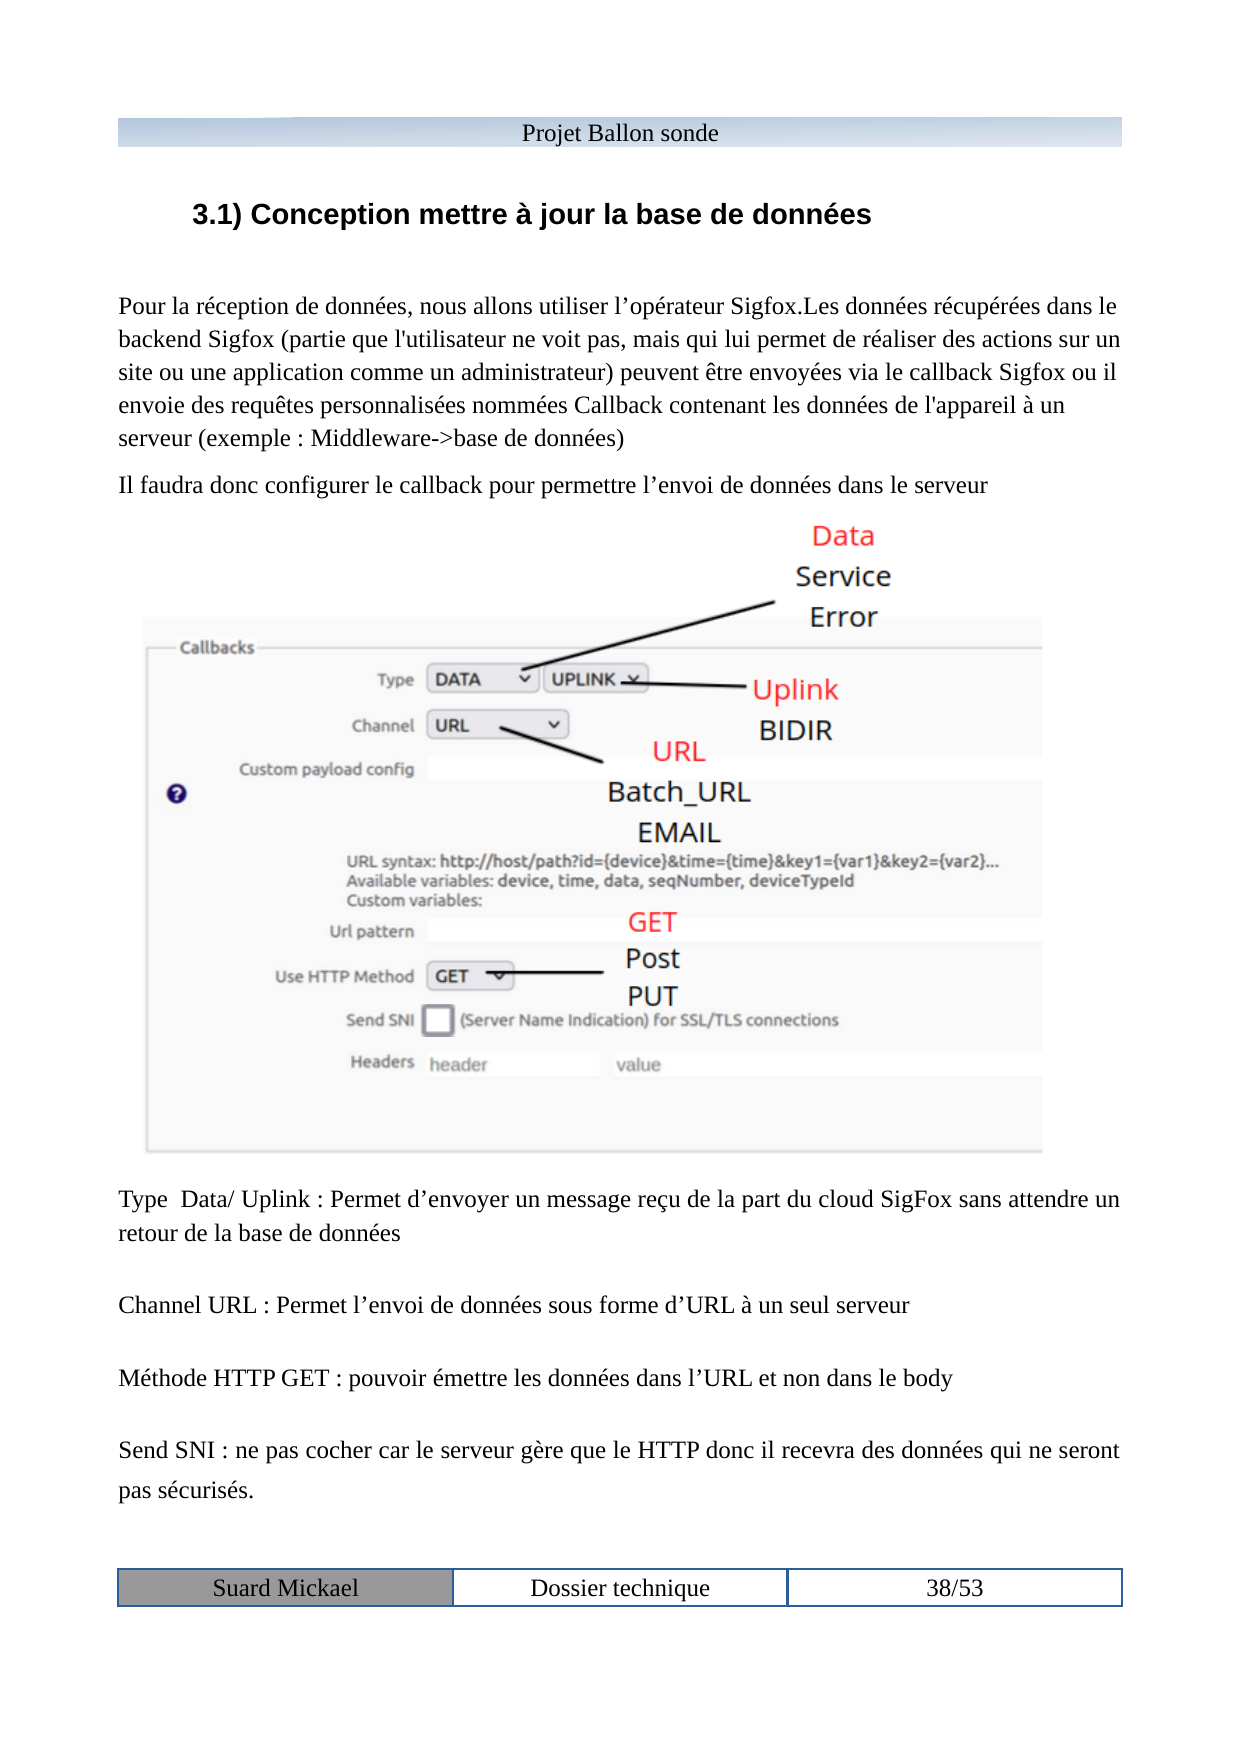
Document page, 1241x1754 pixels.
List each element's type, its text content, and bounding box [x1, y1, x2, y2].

text Il faudra donc configurer le callback pour permettre l’envoi de données dans le serveur [118, 471, 1122, 499]
text Channel URL : Permet l’envoi de données sous forme d’URL à un seul serveur [118, 1290, 1122, 1319]
text Send SNI : ne pas cocher car le serveur gère que le HTTP donc il recevra des données qui ne seront pas sécurisés. [118, 1435, 1122, 1504]
text Type Data/ Uplink : Permet d’envoyer un message reçu de la part du cloud SigFox sans attendre un retour de la base de données [118, 1184, 1122, 1246]
subtitle 3.1) Conception mettre à jour la base de données [118, 197, 1122, 231]
text Pour la réception de données, nous allons utiliser l’opérateur Sigfox.Les données récupérées dans le backend Sigfox (partie que l'utilisateur ne voit pas, mais qui lui permet de réaliser des actions sur un site ou une application comme un administrateur) peuvent être envoyées via le callback Sigfox ou il envoie des requêtes personnalisées nommées Callback contenant les données de l'appareil à un serveur (exemple : Middleware->base de données) [118, 291, 1122, 452]
text Méthode HTTP GET : pouvoir émettre les données dans l’URL et non dans le body [118, 1363, 1122, 1392]
picture [142, 508, 1052, 1157]
